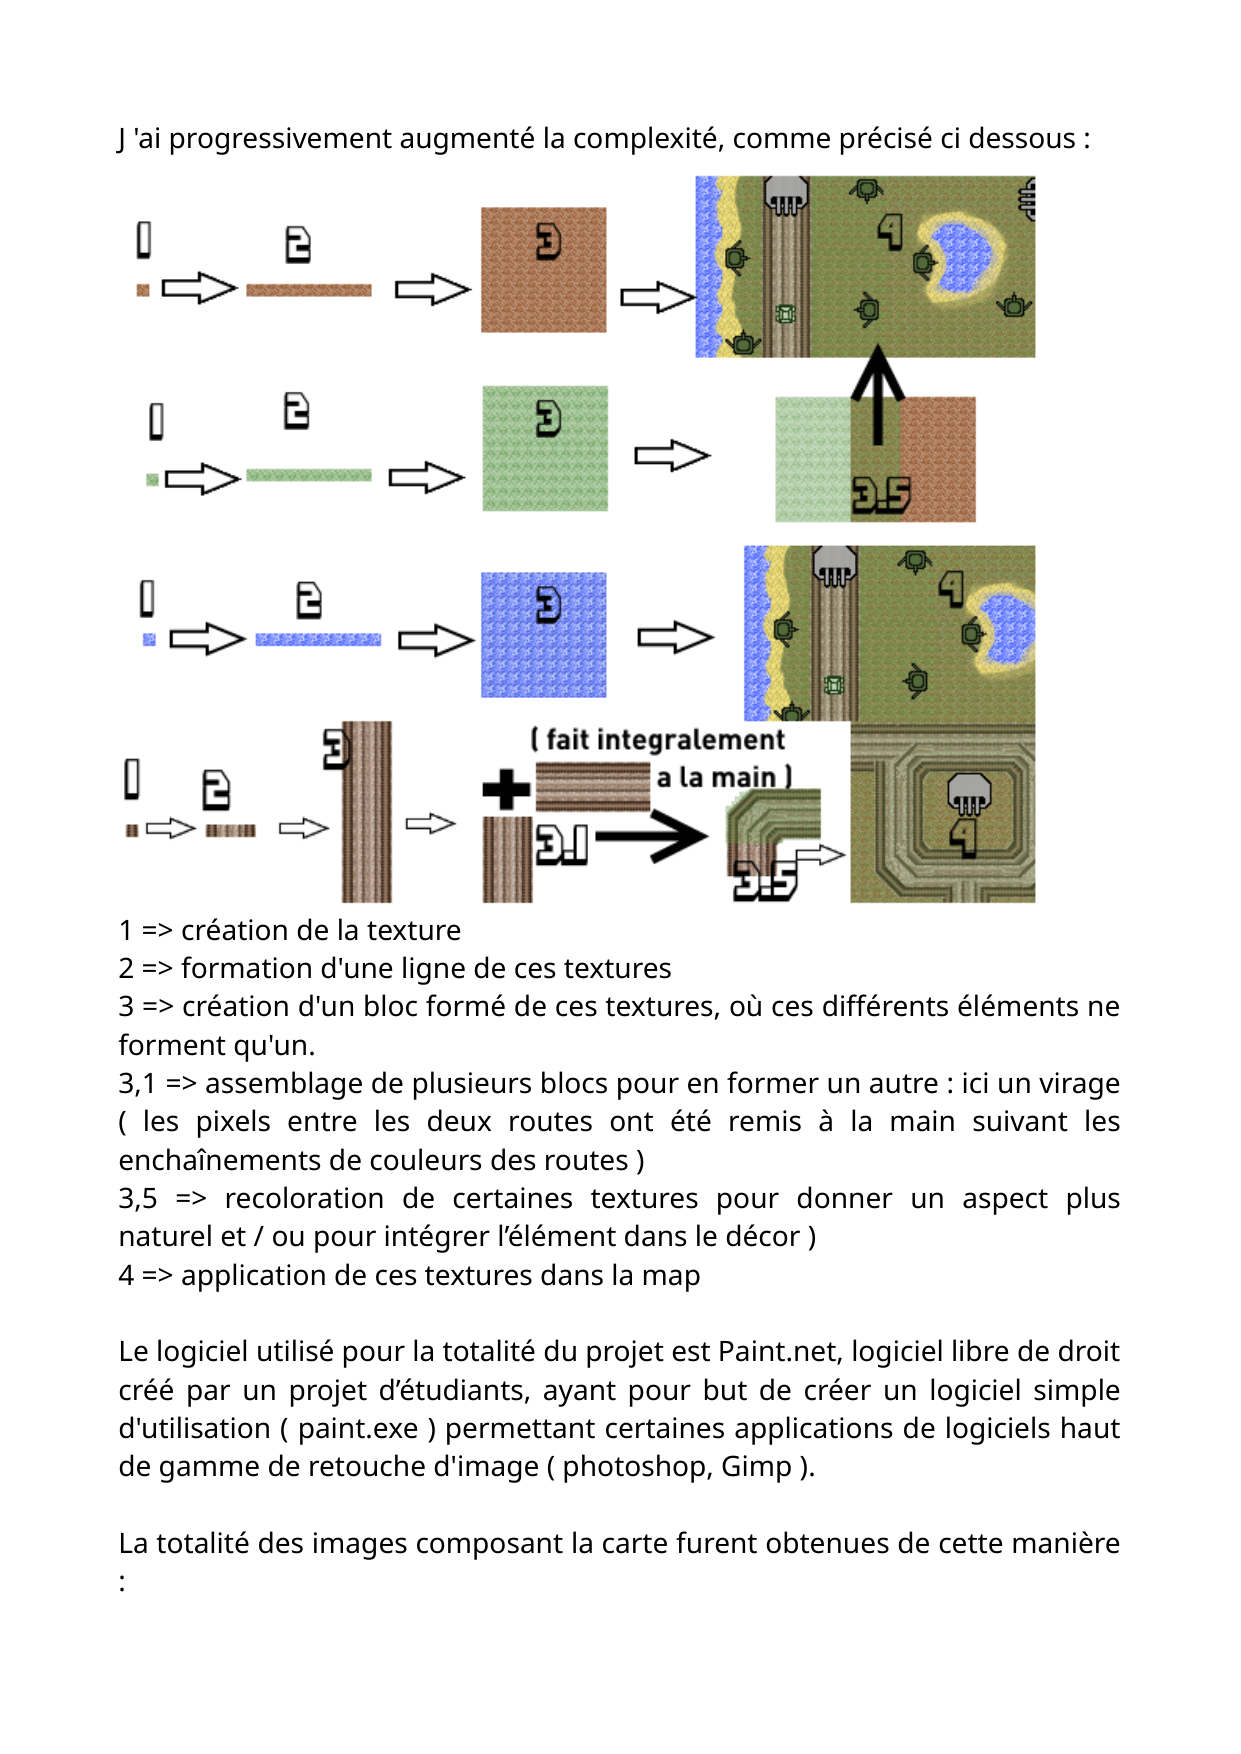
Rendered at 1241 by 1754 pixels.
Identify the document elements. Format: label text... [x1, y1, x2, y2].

text J 'ai progressivement augmenté la complexité, comme précisé ci dessous : [118, 118, 1122, 156]
text La totalité des images composant la carte furent obtenues de cette manière : [118, 1523, 1122, 1600]
text 3,5 => recoloration de certaines textures pour donner un aspect plus naturel et / ou pour intégrer l’élément dans le décor ) [118, 1178, 1122, 1255]
text 2 => formation d'une ligne de ces textures [118, 948, 1122, 987]
text Le logiciel utilisé pour la totalité du projet est Paint.net, logiciel libre de droit créé par un projet d’étudiants, ayant pour but de créer un logiciel simple d'utilisation ( paint.exe ) permettant certaines applications de logiciels haut de gamme de retouche d'image ( photoshop, Gimp ). [118, 1332, 1122, 1485]
picture [98, 171, 1044, 911]
text 3 => création d'un bloc formé de ces textures, où ces différents éléments ne forment qu'un. [118, 987, 1122, 1063]
text 1 => création de la texture [118, 156, 1122, 948]
text 3,1 => assemblage de plusieurs blocs pour en former un autre : ici un virage ( les pixels entre les deux routes ont été remis à la main suivant les enchaînements de couleurs des routes ) [118, 1063, 1122, 1178]
text 4 => application de ces textures dans la map [118, 1255, 1122, 1293]
